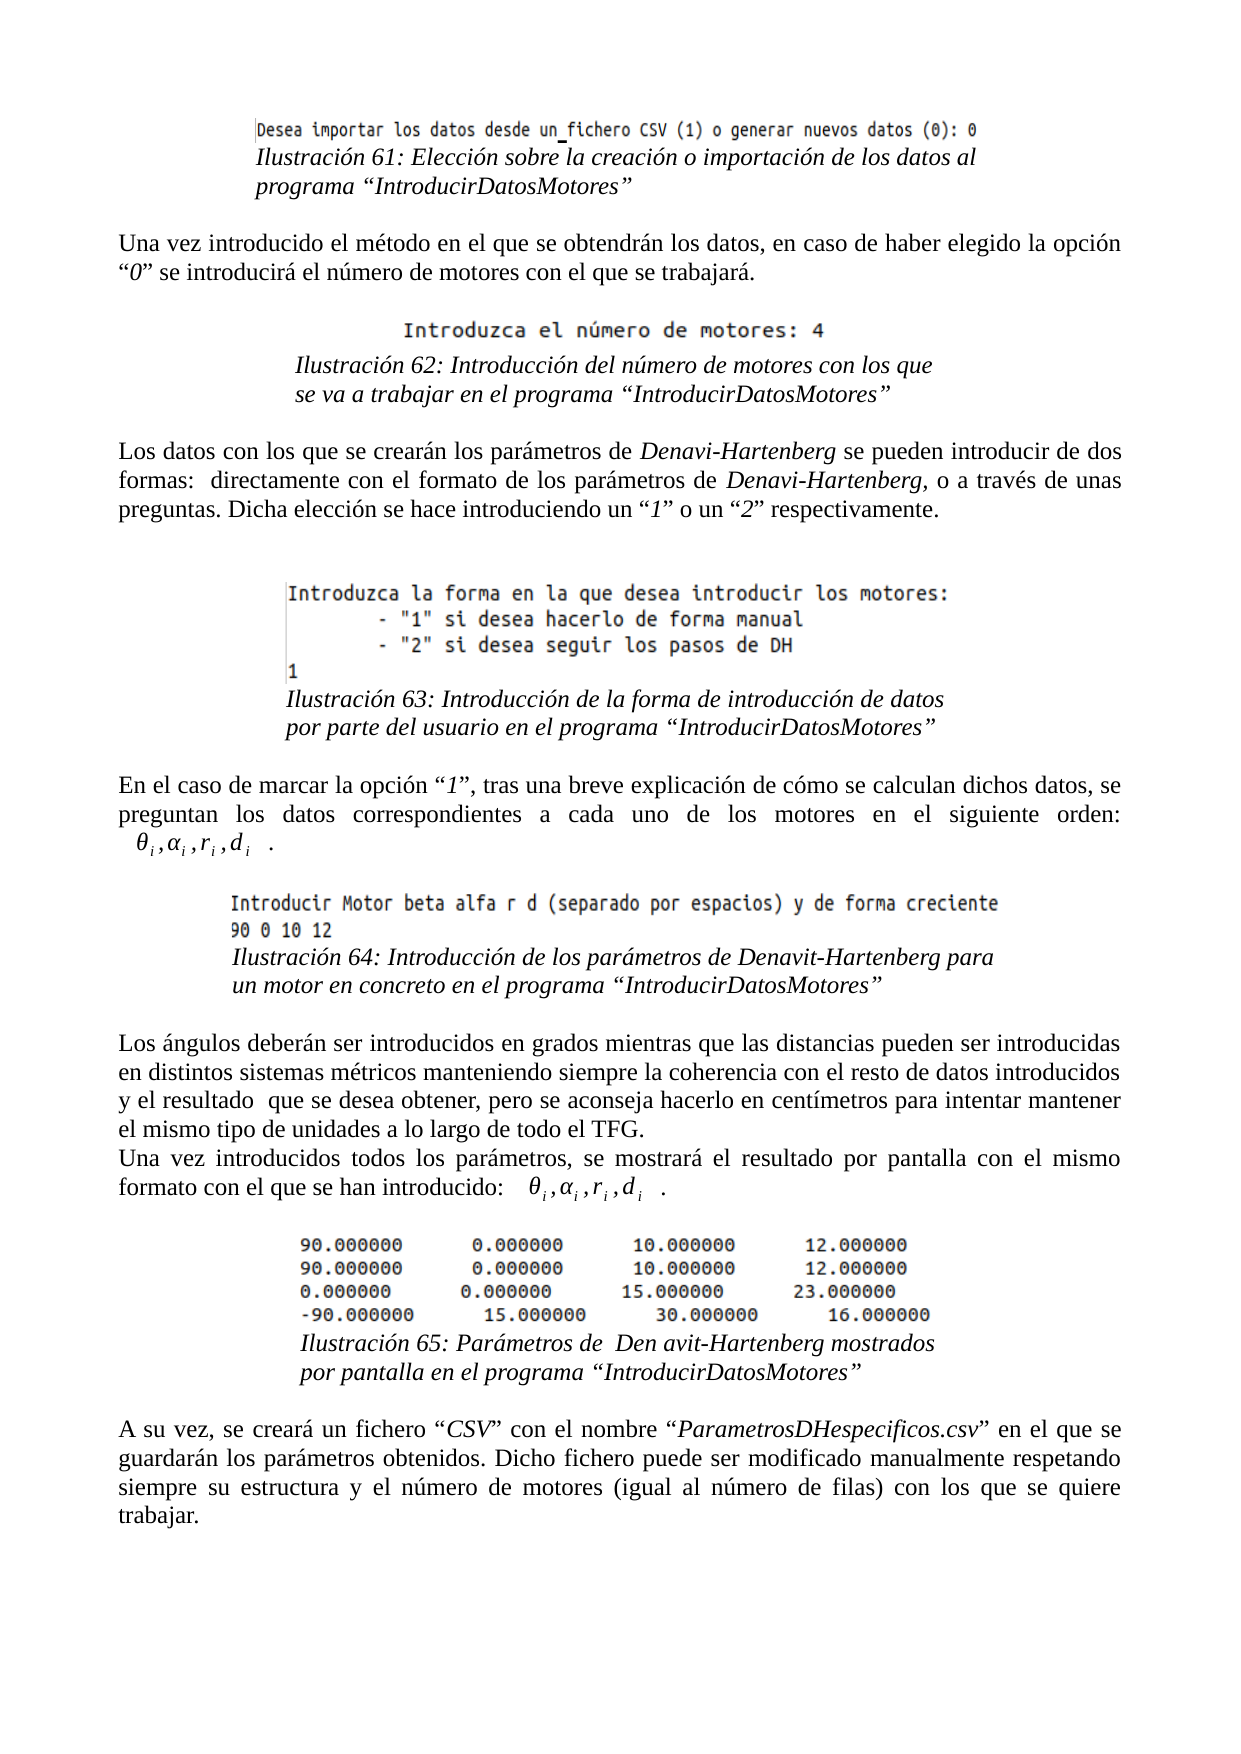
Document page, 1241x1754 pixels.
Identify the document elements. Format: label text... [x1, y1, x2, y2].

text Ilustración 63: Introducción de la forma de introducción de datos por parte del usuario en el programa “IntroducirDatosMotores” [286, 684, 954, 741]
text Una vez introducido el método en el que se obtendrán los datos, en caso de haber elegido la opción “0” se introducirá el número de motores con el que se trabajará. [118, 228, 1122, 286]
text En el caso de marcar la opción “1”, tras una breve explicación de cómo se calculan dichos datos, se preguntan los datos correspondientes a cada uno de los motores en el siguiente orden: . [118, 770, 1122, 860]
text A su vez, se creará un fichero “CSV” con el nombre “ParametrosDHespecificos.csv” en el que se guardarán los parámetros obtenidos. Dicho fichero puede ser modificado manualmente respetando siempre su estructura y el número de motores (igual al número de filas) con los que se quiere trabajar. [118, 1414, 1122, 1529]
text Ilustración 64: Introducción de los parámetros de Denavit-Hartenberg para un motor en concreto en el programa “IntroducirDatosMotores” [232, 942, 1008, 999]
text Ilustración 65: Parámetros de Den avit-Hartenberg mostrados por pantalla en el programa “IntroducirDatosMotores” [300, 1329, 940, 1386]
text Una vez introducidos todos los parámetros, se mostrará el resultado por pantalla con el mismo formato con el que se han introducido: . [118, 1143, 1122, 1204]
text Ilustración 62: Introducción del número de motores con los que se va a trabajar en el programa “IntroducirDatosMotores” [295, 331, 946, 407]
text Ilustración 61: Elección sobre la creación o importación de los datos al programa “IntroducirDatosMotores” [256, 143, 985, 200]
text Los datos con los que se crearán los parámetros de Denavi-Hartenberg se pueden introducir de dos formas: directamente con el formato de los parámetros de Denavi-Hartenberg, o a través de unas preguntas. Dicha elección se hace introduciendo un “1” o un “2” respectivamente. [118, 436, 1122, 522]
text Los ángulos deberán ser introducidos en grados mientras que las distancias pueden ser introducidas en distintos sistemas métricos manteniendo siempre la coherencia con el resto de datos introducidos y el resultado que se desea obtener, pero se aconseja hacerlo en centímetros para intentar mantener el mismo tipo de unidades a lo largo de todo el TFG. [118, 1028, 1122, 1143]
